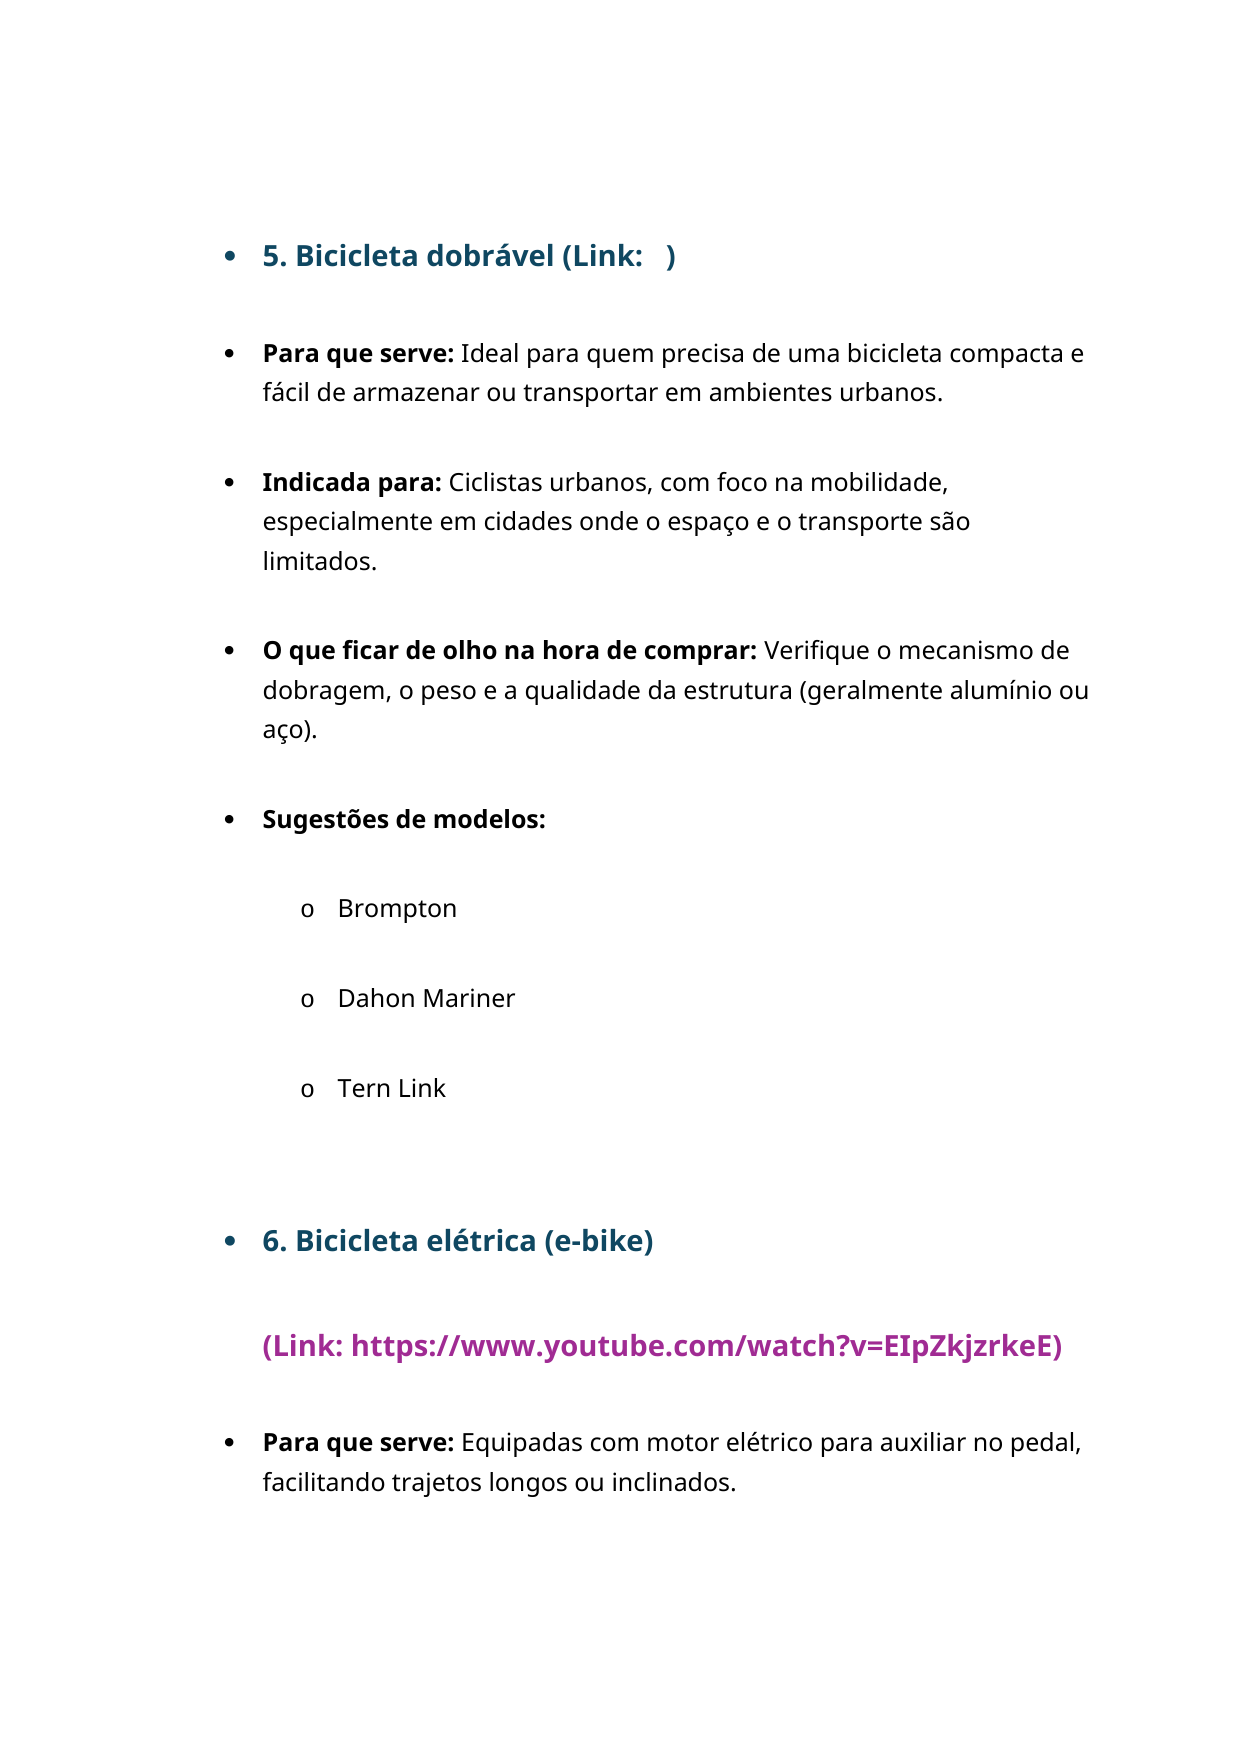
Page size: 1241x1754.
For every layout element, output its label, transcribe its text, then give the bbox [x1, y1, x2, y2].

list Para que serve: Equipadas com motor elétrico para auxiliar no pedal, facilitando trajetos longos ou inclinados. [225, 1425, 1090, 1499]
list Tern Link [300, 1070, 1090, 1104]
list O que ficar de olho na hora de comprar: Verifique o mecanismo de dobragem, o peso e a qualidade da estrutura (geralmente alumínio ou aço). [225, 633, 1090, 746]
list Indicada para: Ciclistas urbanos, com foco na mobilidade, especialmente em cidades onde o espaço e o transporte são limitados. [225, 464, 1090, 578]
subtitle (Link: https://www.youtube.com/watch?v=EIpZkjzrkeE) [262, 1325, 1090, 1364]
list Dahon Mariner [300, 981, 1090, 1015]
list Brompton [300, 891, 1090, 925]
list Para que serve: Ideal para quem precisa de uma bicicleta compacta e fácil de armazenar ou transportar em ambientes urbanos. [225, 336, 1090, 409]
list Sugestões de modelos: [225, 801, 1090, 836]
list 5. Bicicleta dobrável (Link: ) [225, 235, 1090, 275]
list 6. Bicicleta elétrica (e-bike) [225, 1220, 1090, 1260]
